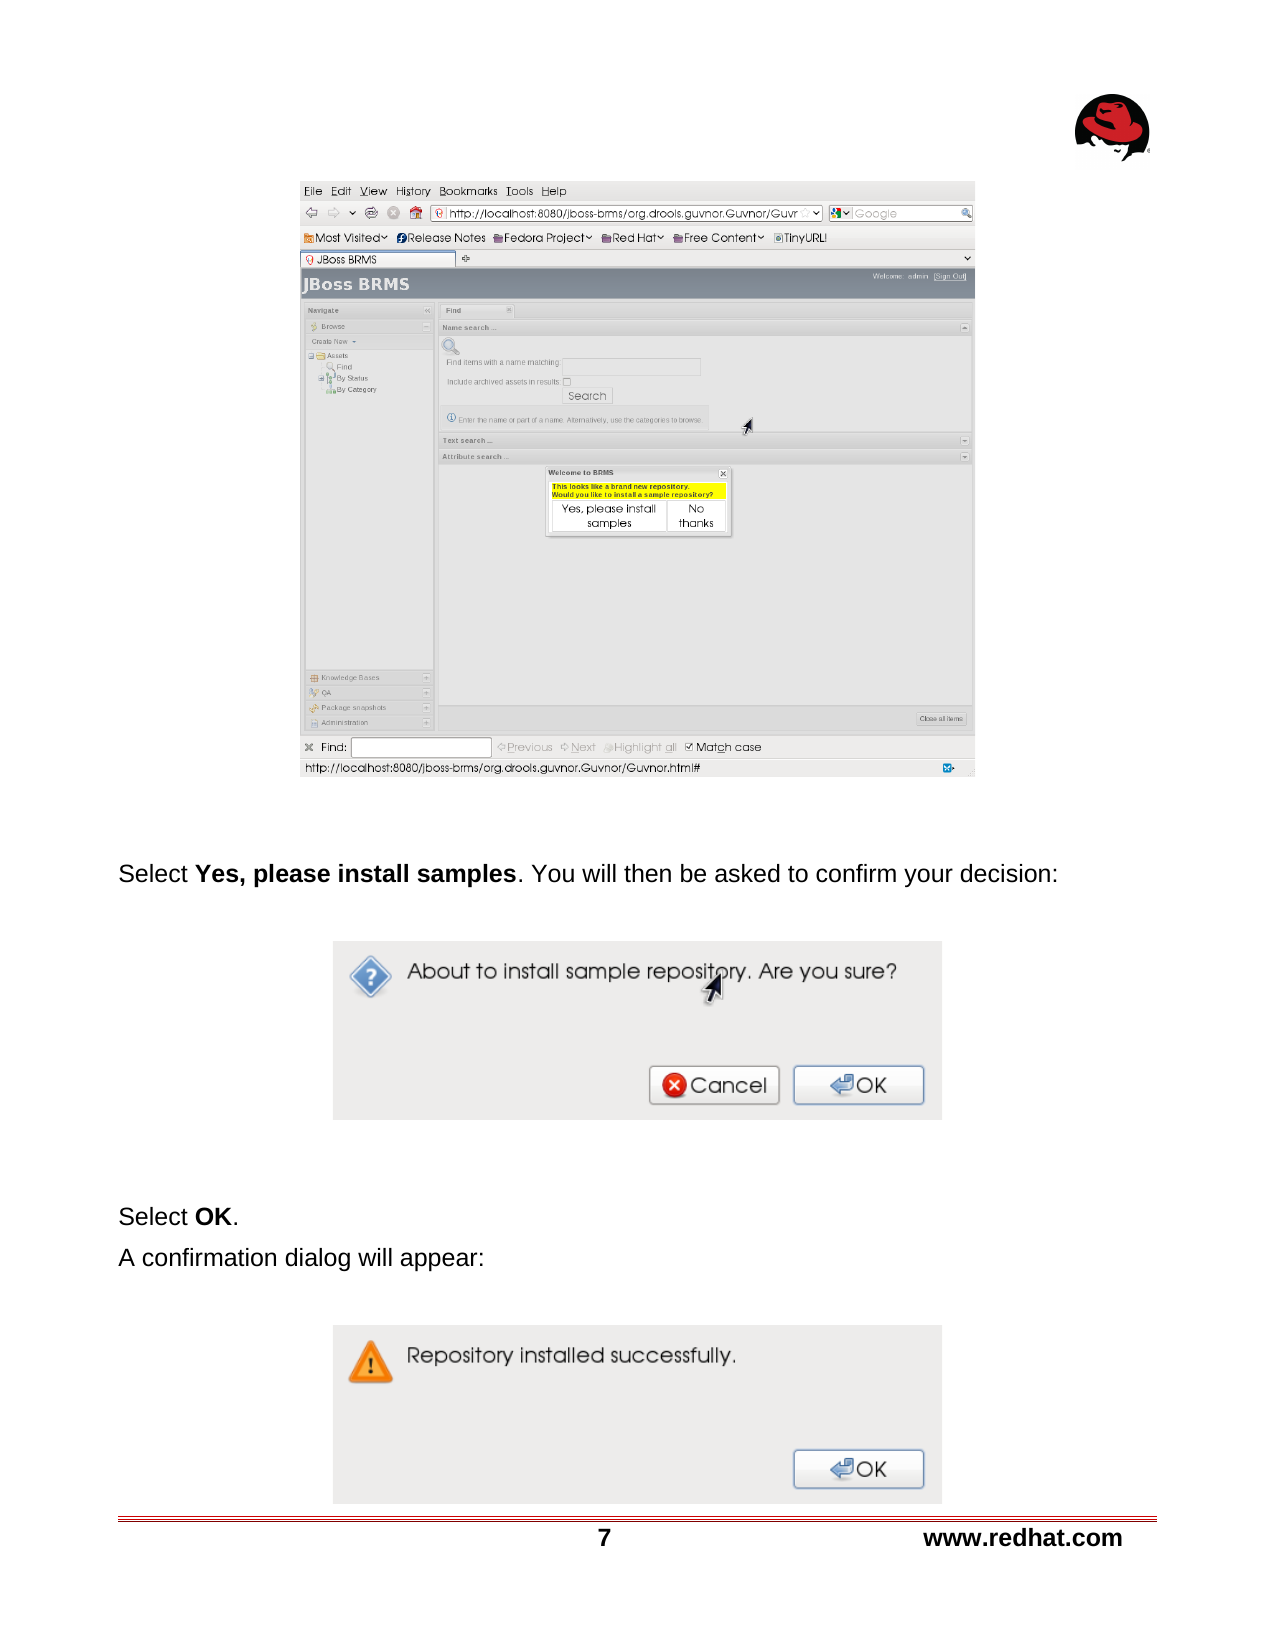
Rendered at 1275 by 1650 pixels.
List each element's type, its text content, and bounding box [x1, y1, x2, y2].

picture [332, 1325, 943, 1504]
text Select Yes, please install samples. You will then be asked to confirm your decision: [118, 859, 1157, 887]
picture [332, 941, 943, 1120]
picture [300, 181, 976, 777]
text Select OK. [118, 1202, 1157, 1231]
picture [1075, 94, 1150, 170]
text A confirmation dialog will appear: [118, 1243, 1157, 1272]
